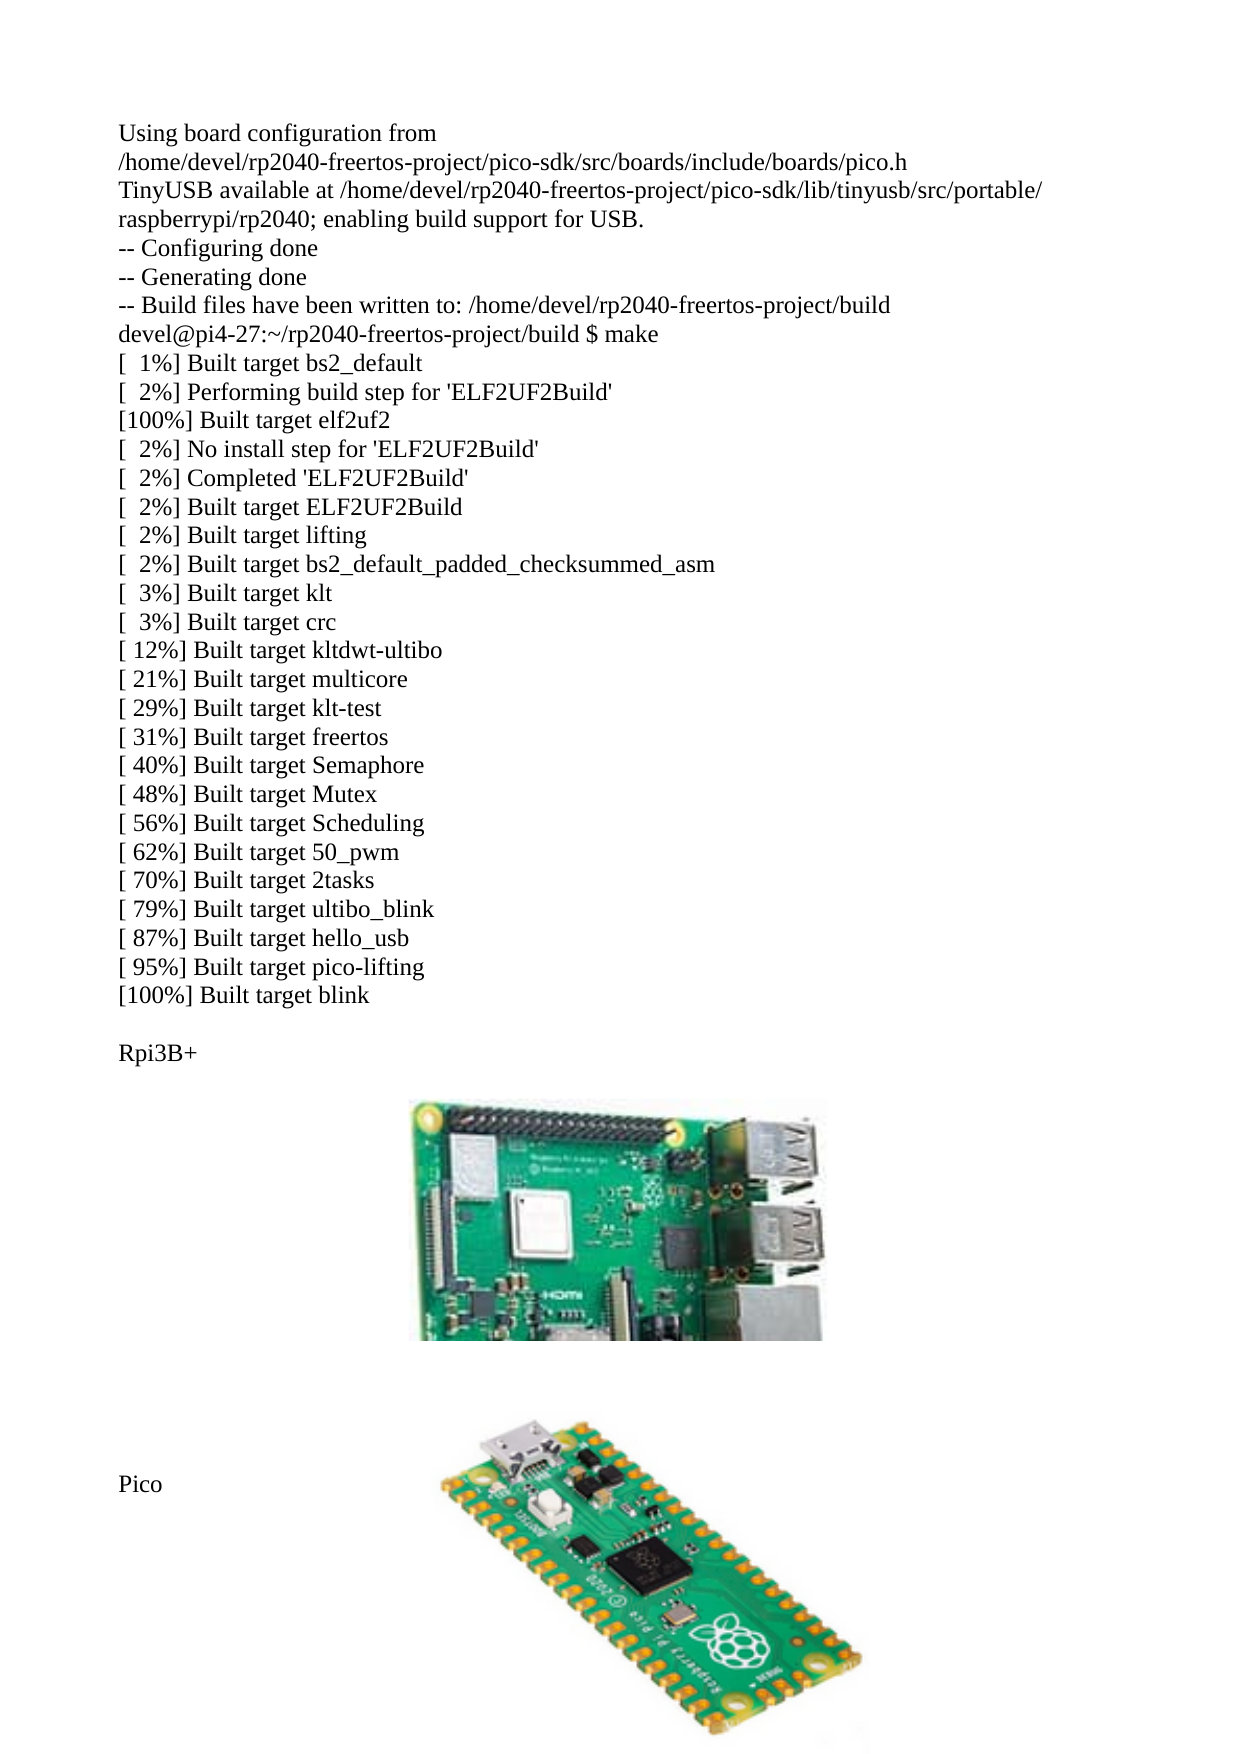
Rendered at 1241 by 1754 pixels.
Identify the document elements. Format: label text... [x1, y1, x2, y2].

text [ 87%] Built target hello_usb [118, 923, 1122, 952]
text [ 95%] Built target pico-lifting [118, 952, 1122, 981]
text [ 31%] Built target freertos [118, 722, 1122, 751]
text [ 2%] Built target ELF2UF2Build [118, 492, 1122, 521]
text [ 79%] Built target ultibo_blink [118, 894, 1122, 923]
text [ 21%] Built target multicore [118, 664, 1122, 693]
text -- Generating done [118, 262, 1122, 291]
text -- Configuring done [118, 233, 1122, 262]
text [ 3%] Built target crc [118, 607, 1122, 636]
picture [370, 1066, 870, 1754]
text [ 12%] Built target kltdwt-ultibo [118, 636, 1122, 664]
text [ 40%] Built target Semaphore [118, 751, 1122, 779]
text Pico [118, 1469, 370, 1498]
text devel@pi4-27:~/rp2040-freertos-project/build $ make [118, 319, 1122, 348]
text [ 2%] Completed 'ELF2UF2Build' [118, 463, 1122, 492]
text [100%] Built target blink [118, 981, 1122, 1009]
text [ 48%] Built target Mutex [118, 779, 1122, 808]
text [ 29%] Built target klt-test [118, 693, 1122, 722]
text -- Build files have been written to: /home/devel/rp2040-freertos-project/build [118, 291, 1122, 319]
text TinyUSB available at /home/devel/rp2040-freertos-project/pico-sdk/lib/tinyusb/src/portable/raspberrypi/rp2040; enabling build support for USB. [118, 176, 1122, 233]
text [100%] Built target elf2uf2 [118, 406, 1122, 434]
text [ 2%] Built target lifting [118, 521, 1122, 549]
text [ 2%] Built target bs2_default_padded_checksummed_asm [118, 549, 1122, 578]
text [ 2%] Performing build step for 'ELF2UF2Build' [118, 377, 1122, 406]
text [ 70%] Built target 2tasks [118, 866, 1122, 894]
text [ 2%] No install step for 'ELF2UF2Build' [118, 434, 1122, 463]
text [ 62%] Built target 50_pwm [118, 837, 1122, 866]
text Using board configuration from /home/devel/rp2040-freertos-project/pico-sdk/src/boards/include/boards/pico.h [118, 118, 1122, 176]
text [ 3%] Built target klt [118, 578, 1122, 607]
text [ 56%] Built target Scheduling [118, 808, 1122, 837]
text [ 1%] Built target bs2_default [118, 348, 1122, 377]
text Rpi3B+ [118, 1038, 1122, 1067]
text [870, 1469, 1122, 1498]
